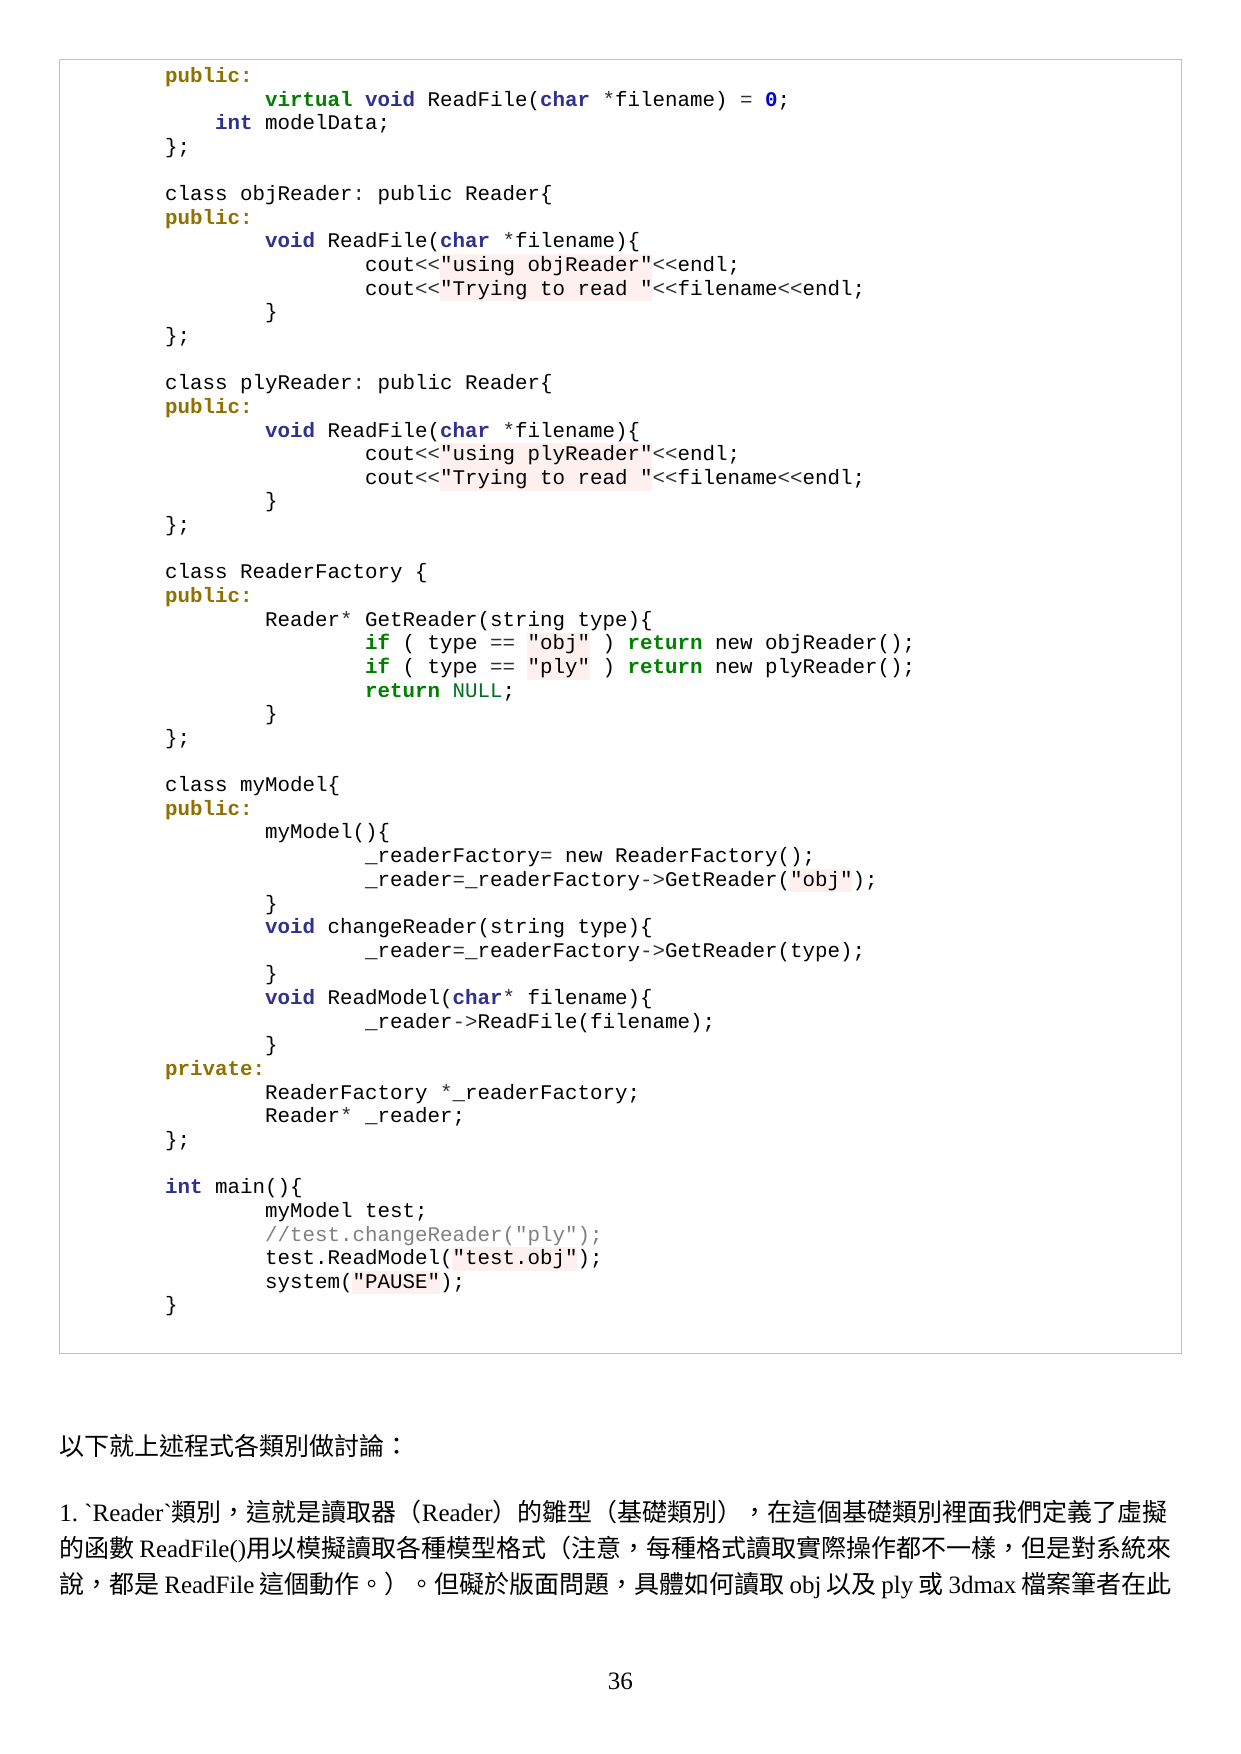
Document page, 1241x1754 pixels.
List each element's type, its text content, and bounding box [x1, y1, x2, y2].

text 以下就上述程式各類別做討論： [59, 1427, 1181, 1463]
text 1. `Reader`類別，這就是讀取器（Reader）的雛型（基礎類別），在這個基礎類別裡面我們定義了虛擬的函數ReadFile()用以模擬讀取各種模型格式（注意，每種格式讀取實際操作都不一樣，但是對系統來說，都是ReadFile這個動作。）。但礙於版面問題，具體如何讀取obj以及ply或3dmax檔案筆者在此 [59, 1492, 1181, 1601]
table_header public: virtual void ReadFile(char *filename) = 0; int modelData; }; class objReader: public Reader{ public: void ReadFile(char *filename){ cout<<"using objReader"<<endl; cout<<"Trying to read "<<filename<<endl; } }; class plyReader: public Reader{ public: void ReadFile(char *filename){ cout<<"using plyReader"<<endl; cout<<"Trying to read "<<filename<<endl; } }; class ReaderFactory { public: Reader* GetReader(string type){ if ( type == "obj" ) return new objReader(); if ( type == "ply" ) return new plyReader(); return NULL; } }; class myModel{ public: myModel(){ _readerFactory= new ReaderFactory(); _reader=_readerFactory->GetReader("obj"); } void changeReader(string type){ _reader=_readerFactory->GetReader(type); } void ReadModel(char* filename){ _reader->ReadFile(filename); } private: ReaderFactory *_readerFactory; Reader* _reader; }; int main(){ myModel test; //test.changeReader("ply"); test.ReadModel("test.obj"); system("PAUSE"); } [60, 60, 1181, 1353]
